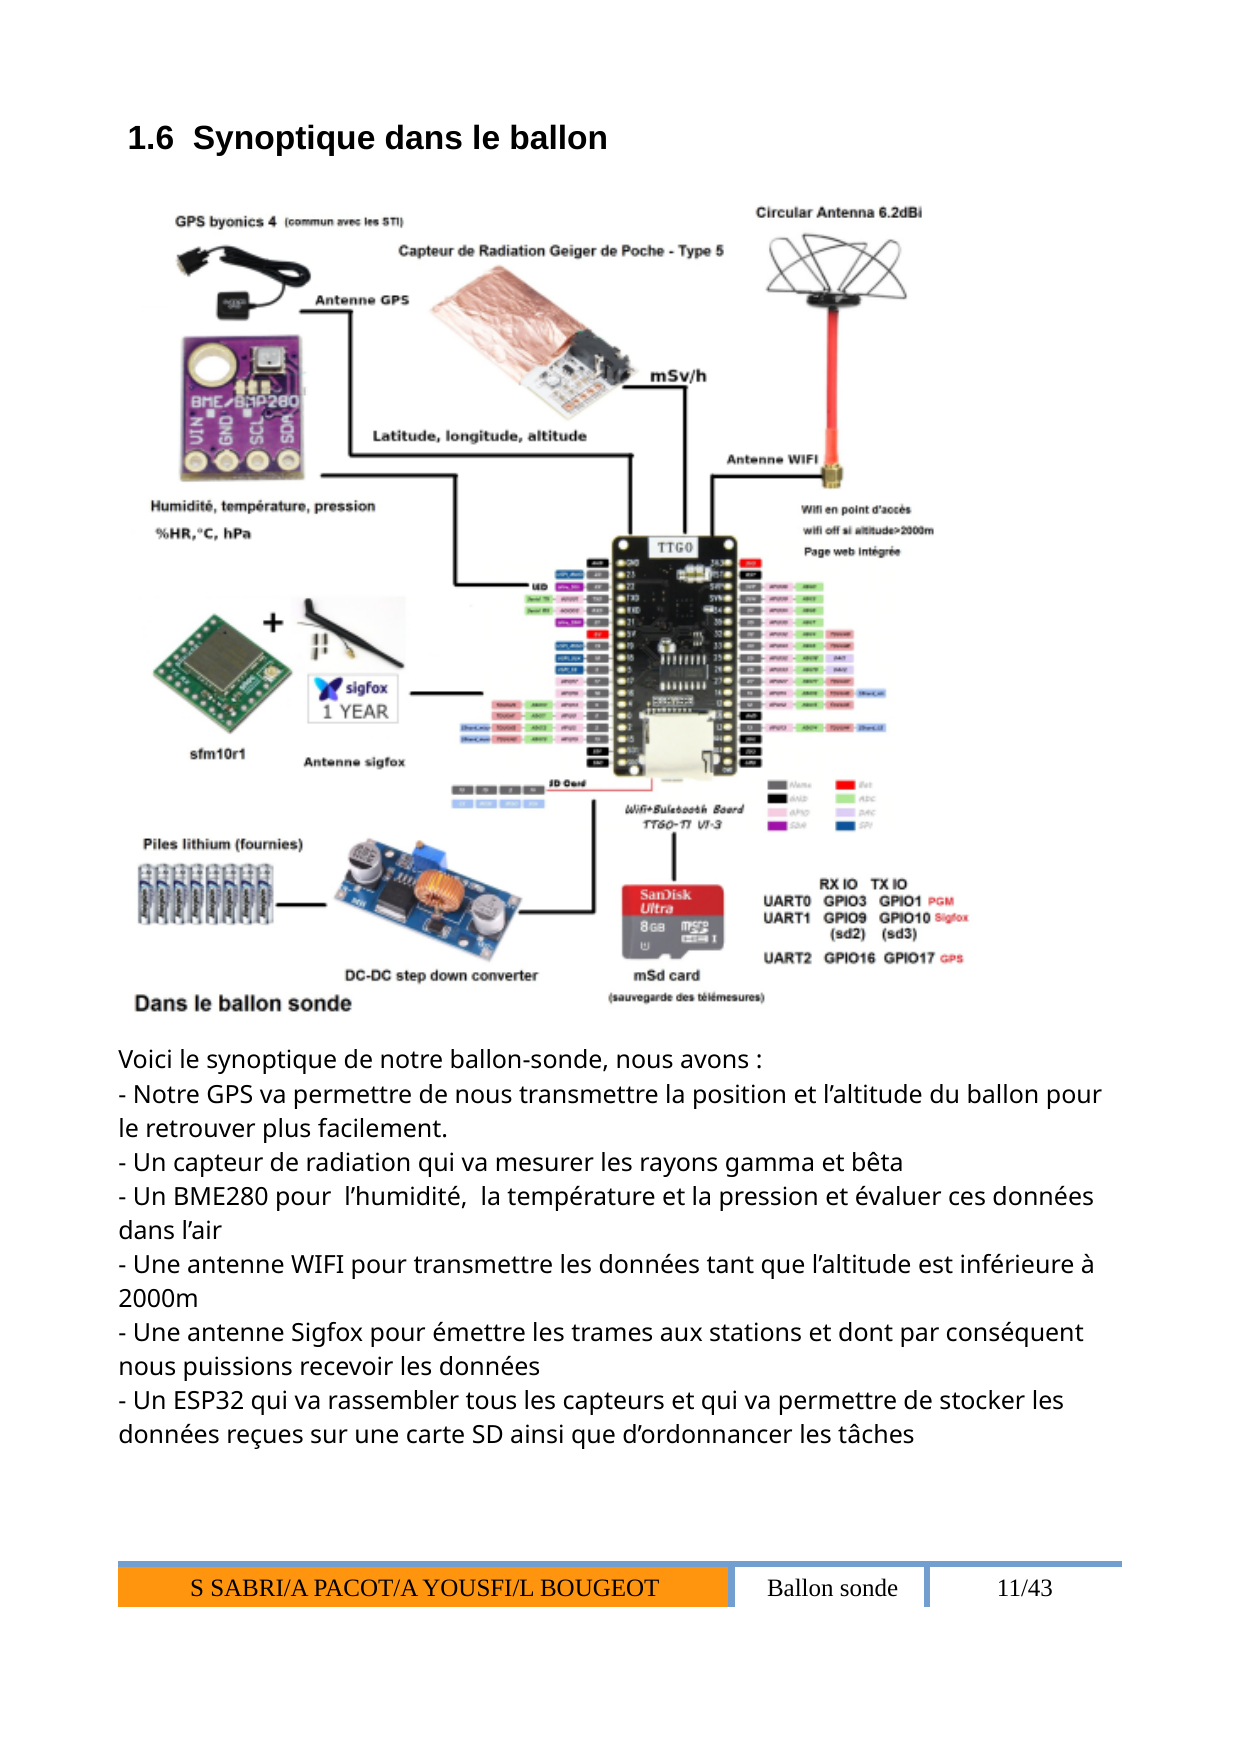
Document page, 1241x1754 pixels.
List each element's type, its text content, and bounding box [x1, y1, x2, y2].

text - Une antenne Sigfox pour émettre les trames aux stations et dont par conséquent nous puissions recevoir les données [118, 1315, 1122, 1383]
subtitle Synoptique dans le ballon [118, 118, 1122, 157]
text - Un capteur de radiation qui va mesurer les rayons gamma et bêta [118, 1144, 1122, 1178]
text - Un BME280 pour l’humidité, la température et la pression et évaluer ces données dans l’air [118, 1178, 1122, 1247]
text - Un ESP32 qui va rassembler tous les capteurs et qui va permettre de stocker les données reçues sur une carte SD ainsi que d’ordonnancer les tâches [118, 1383, 1122, 1451]
text - Notre GPS va permettre de nous transmettre la position et l’altitude du ballon pour le retrouver plus facilement. [118, 1076, 1122, 1144]
text Voici le synoptique de notre ballon-sonde, nous avons : [118, 1042, 1122, 1076]
text - Une antenne WIFI pour transmettre les données tant que l’altitude est inférieure à 2000m [118, 1247, 1122, 1315]
picture [131, 196, 988, 1015]
